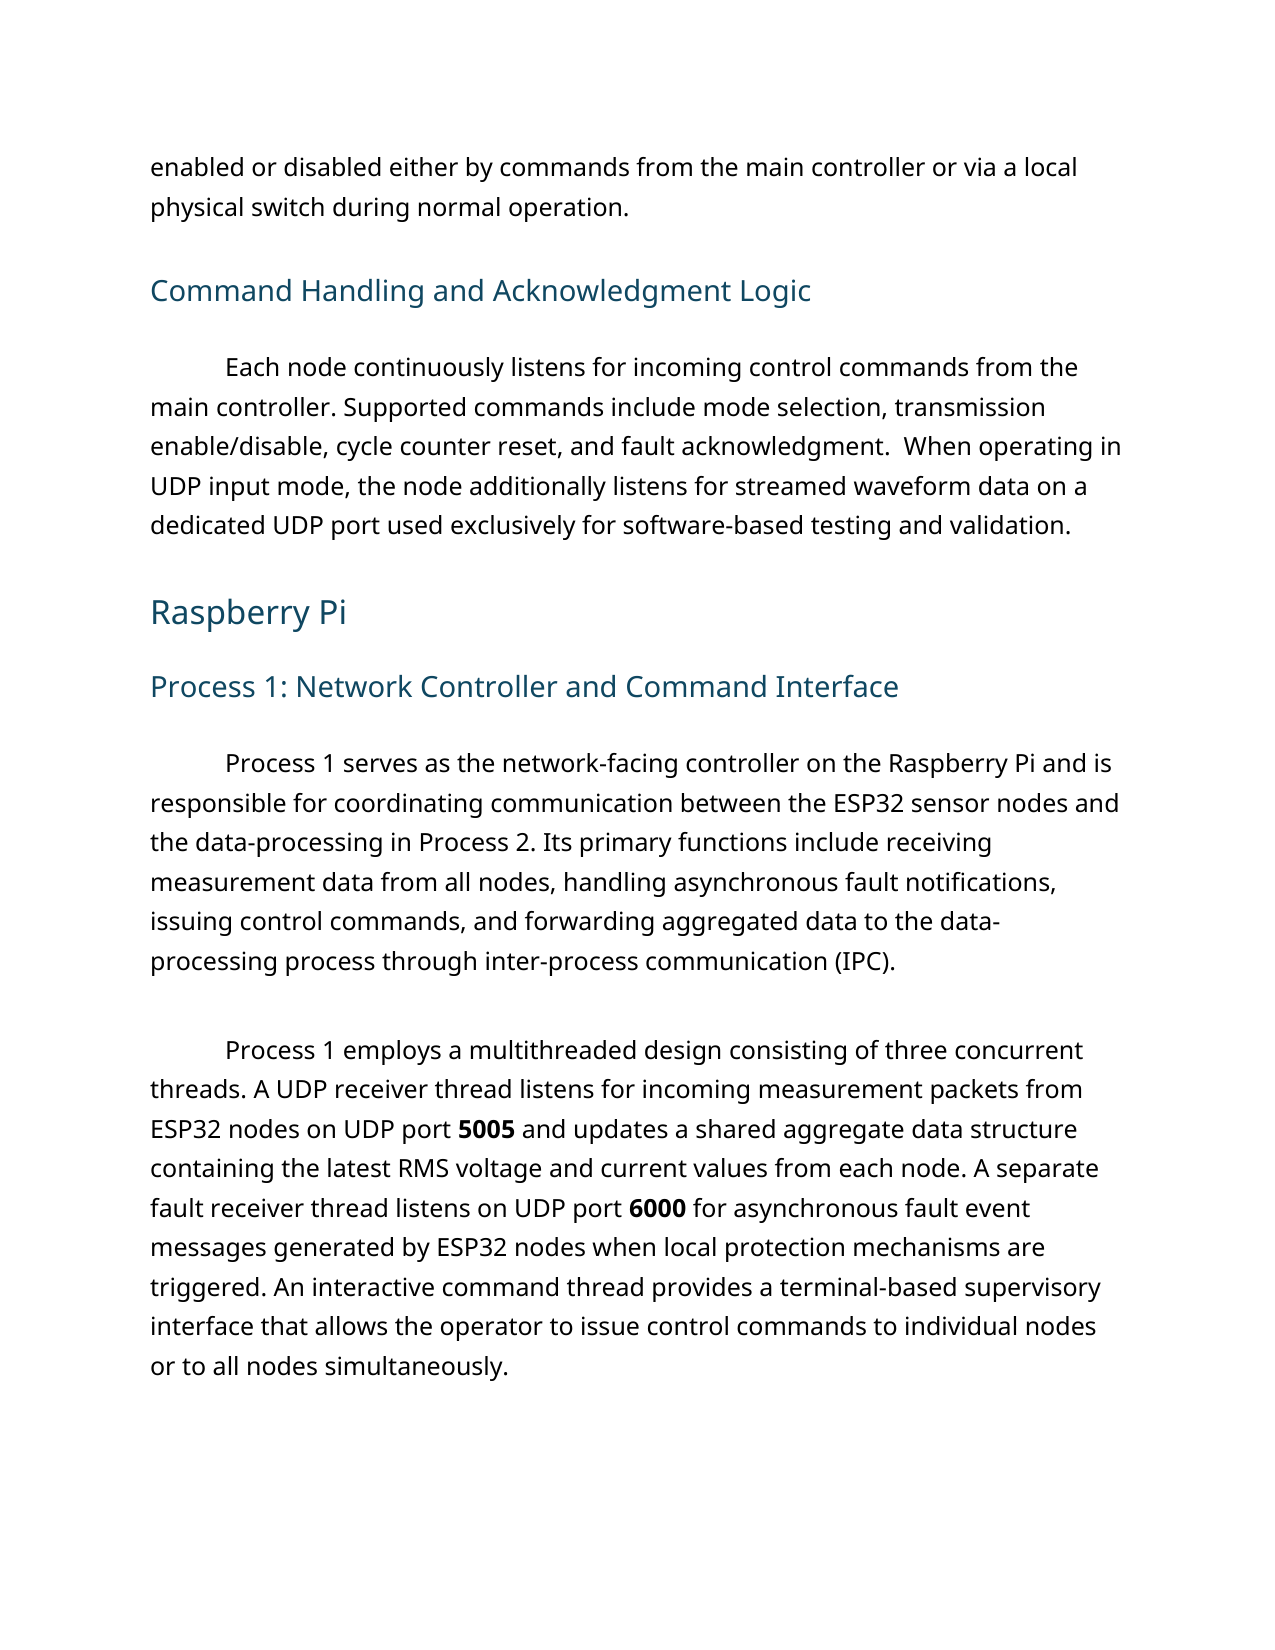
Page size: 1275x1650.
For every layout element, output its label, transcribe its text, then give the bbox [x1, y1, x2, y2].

text enabled or disabled either by commands from the main controller or via a local physical switch during normal operation. [150, 150, 1125, 223]
subtitle Process 1: Network Controller and Command Interface [150, 667, 1125, 706]
text Process 1 serves as the network-facing controller on the Raspberry Pi and is responsible for coordinating communication between the ESP32 sensor nodes and the data-processing in Process 2. Its primary functions include receiving measurement data from all nodes, handling asynchronous fault notifications, issuing control commands, and forwarding aggregated data to the data-processing process through inter-process communication (IPC). [150, 746, 1125, 977]
text Each node continuously listens for incoming control commands from the main controller. Supported commands include mode selection, transmission enable/disable, cycle counter reset, and fault acknowledgment. When operating in UDP input mode, the node additionally listens for streamed waveform data on a dedicated UDP port used exclusively for software-based testing and validation. [150, 350, 1125, 542]
subtitle Raspberry Pi [150, 589, 1125, 634]
subtitle Command Handling and Acknowledgment Logic [150, 271, 1125, 310]
text Process 1 employs a multithreaded design consisting of three concurrent threads. A UDP receiver thread listens for incoming measurement packets from ESP32 nodes on UDP port 5005 and updates a shared aggregate data structure containing the latest RMS voltage and current values from each node. A separate fault receiver thread listens on UDP port 6000 for asynchronous fault event messages generated by ESP32 nodes when local protection mechanisms are triggered. An interactive command thread provides a terminal-based supervisory interface that allows the operator to issue control commands to individual nodes or to all nodes simultaneously. [150, 1033, 1125, 1383]
